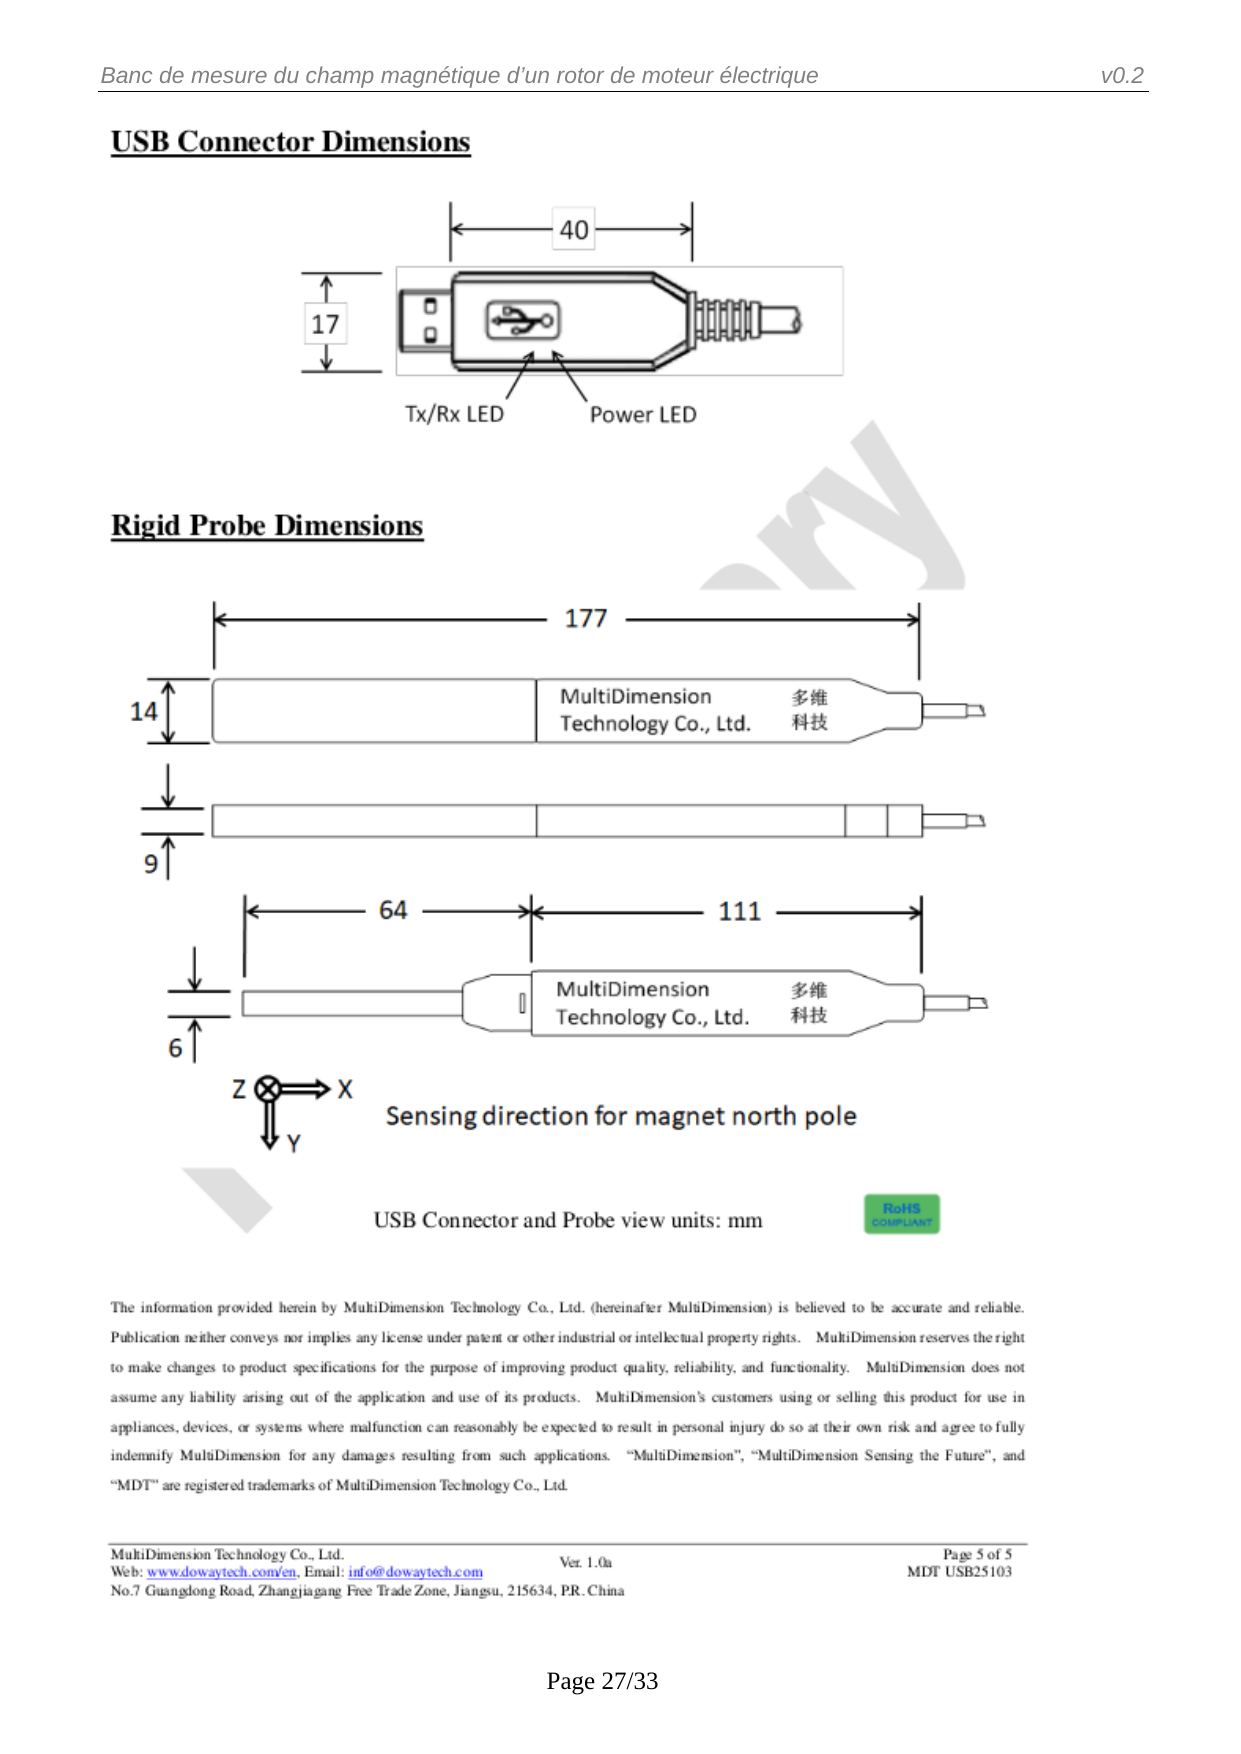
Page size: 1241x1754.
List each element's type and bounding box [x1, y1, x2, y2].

picture [100, 120, 1035, 1608]
